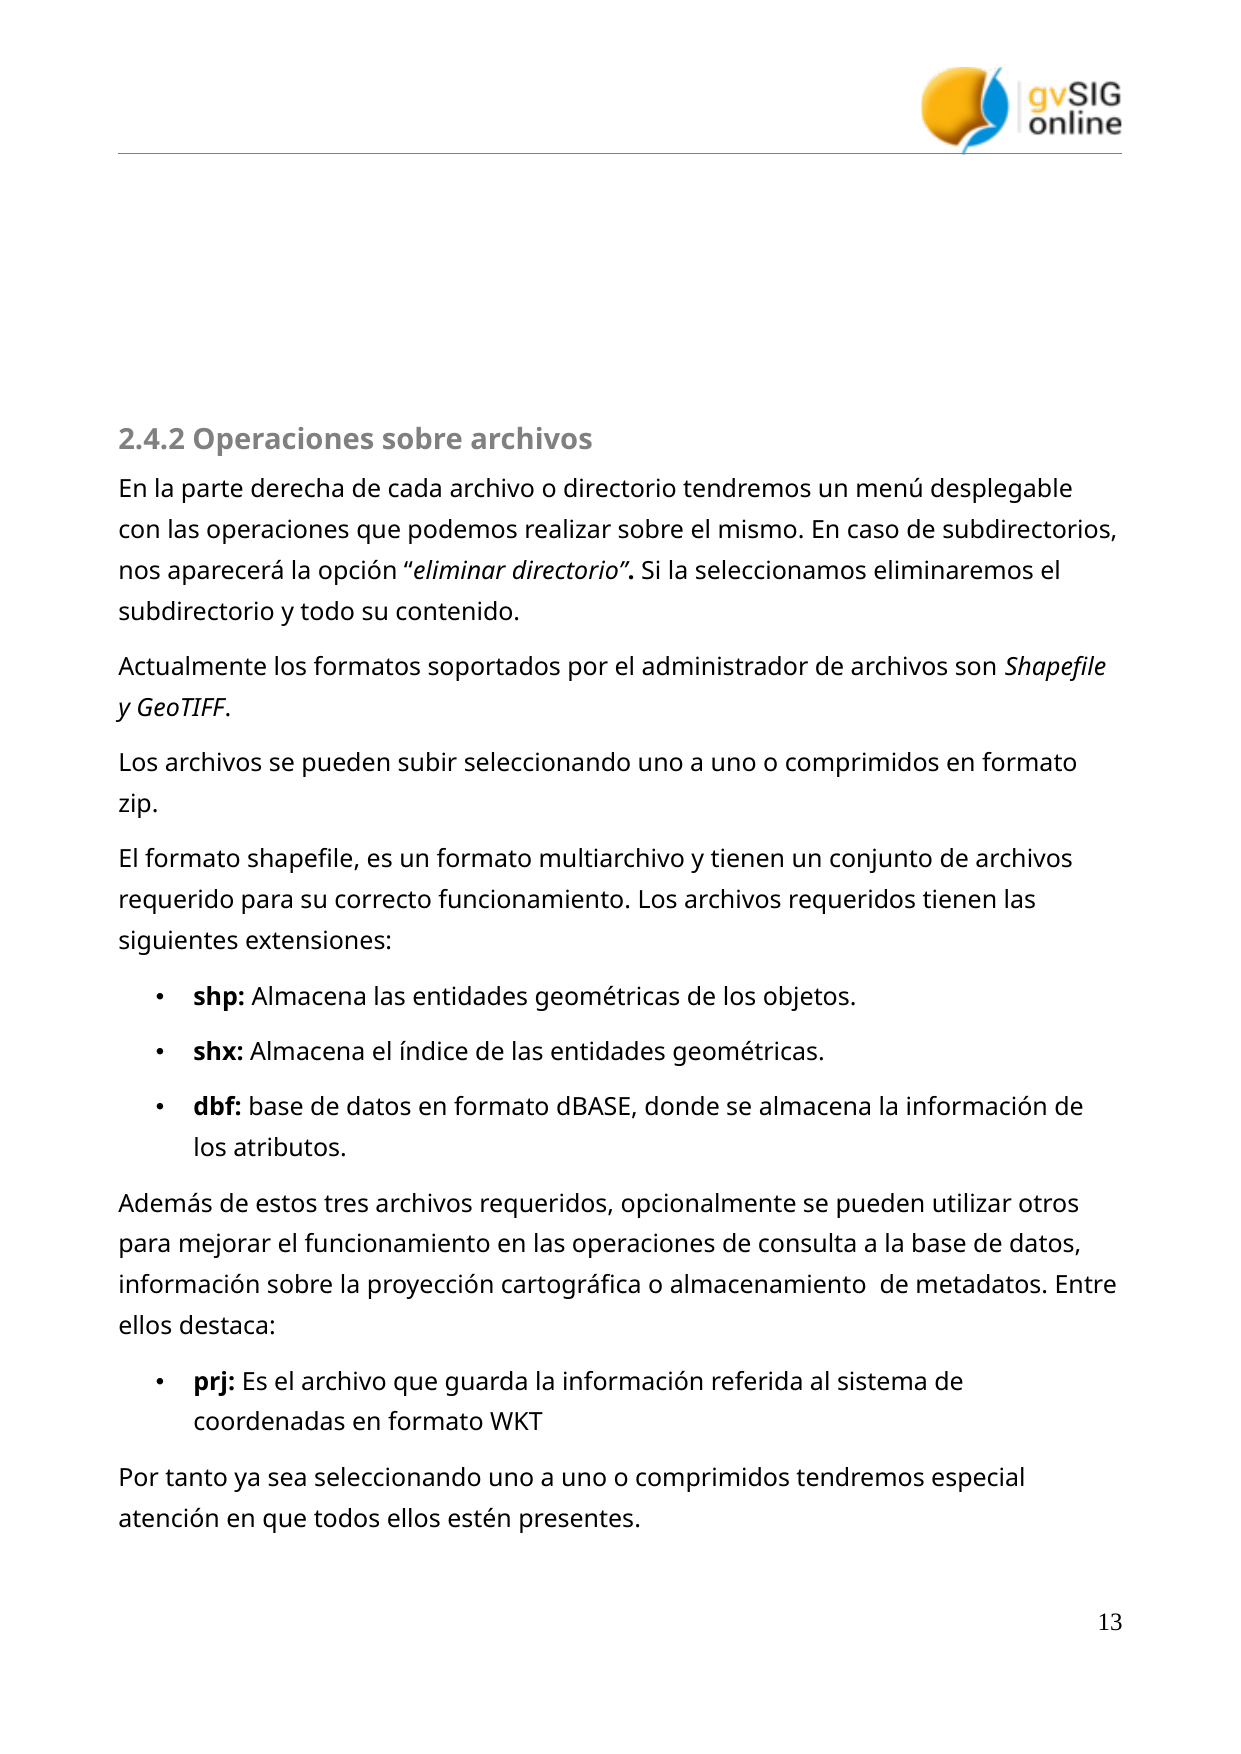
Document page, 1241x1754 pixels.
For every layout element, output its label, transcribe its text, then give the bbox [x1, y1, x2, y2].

picture [921, 67, 1122, 155]
text Actualmente los formatos soportados por el administrador de archivos son Shapefile y GeoTIFF. [118, 649, 1122, 723]
text Además de estos tres archivos requeridos, opcionalmente se pueden utilizar otros para mejorar el funcionamiento en las operaciones de consulta a la base de datos, información sobre la proyección cartográfica o almacenamiento de metadatos. Entre ellos destaca: [118, 1185, 1122, 1342]
list shx: Almacena el índice de las entidades geométricas. [156, 1034, 1122, 1068]
list dbf: base de datos en formato dBASE, donde se almacena la información de los atributos. [156, 1089, 1122, 1164]
list shp: Almacena las entidades geométricas de los objetos. [156, 978, 1122, 1012]
subtitle 2.4.2 Operaciones sobre archivos [118, 418, 1122, 458]
text Los archivos se pueden subir seleccionando uno a uno o comprimidos en formato zip. [118, 745, 1122, 820]
text El formato shapefile, es un formato multiarchivo y tienen un conjunto de archivos requerido para su correcto funcionamiento. Los archivos requeridos tienen las siguientes extensiones: [118, 841, 1122, 957]
list prj: Es el archivo que guarda la información referida al sistema de coordenadas en formato WKT [156, 1363, 1122, 1438]
text Por tanto ya sea seleccionando uno a uno o comprimidos tendremos especial atención en que todos ellos estén presentes. [118, 1459, 1122, 1534]
text En la parte derecha de cada archivo o directorio tendremos un menú desplegable con las operaciones que podemos realizar sobre el mismo. En caso de subdirectorios, nos aparecerá la opción “eliminar directorio”. Si la seleccionamos eliminaremos el subdirectorio y todo su contenido. [118, 471, 1122, 627]
